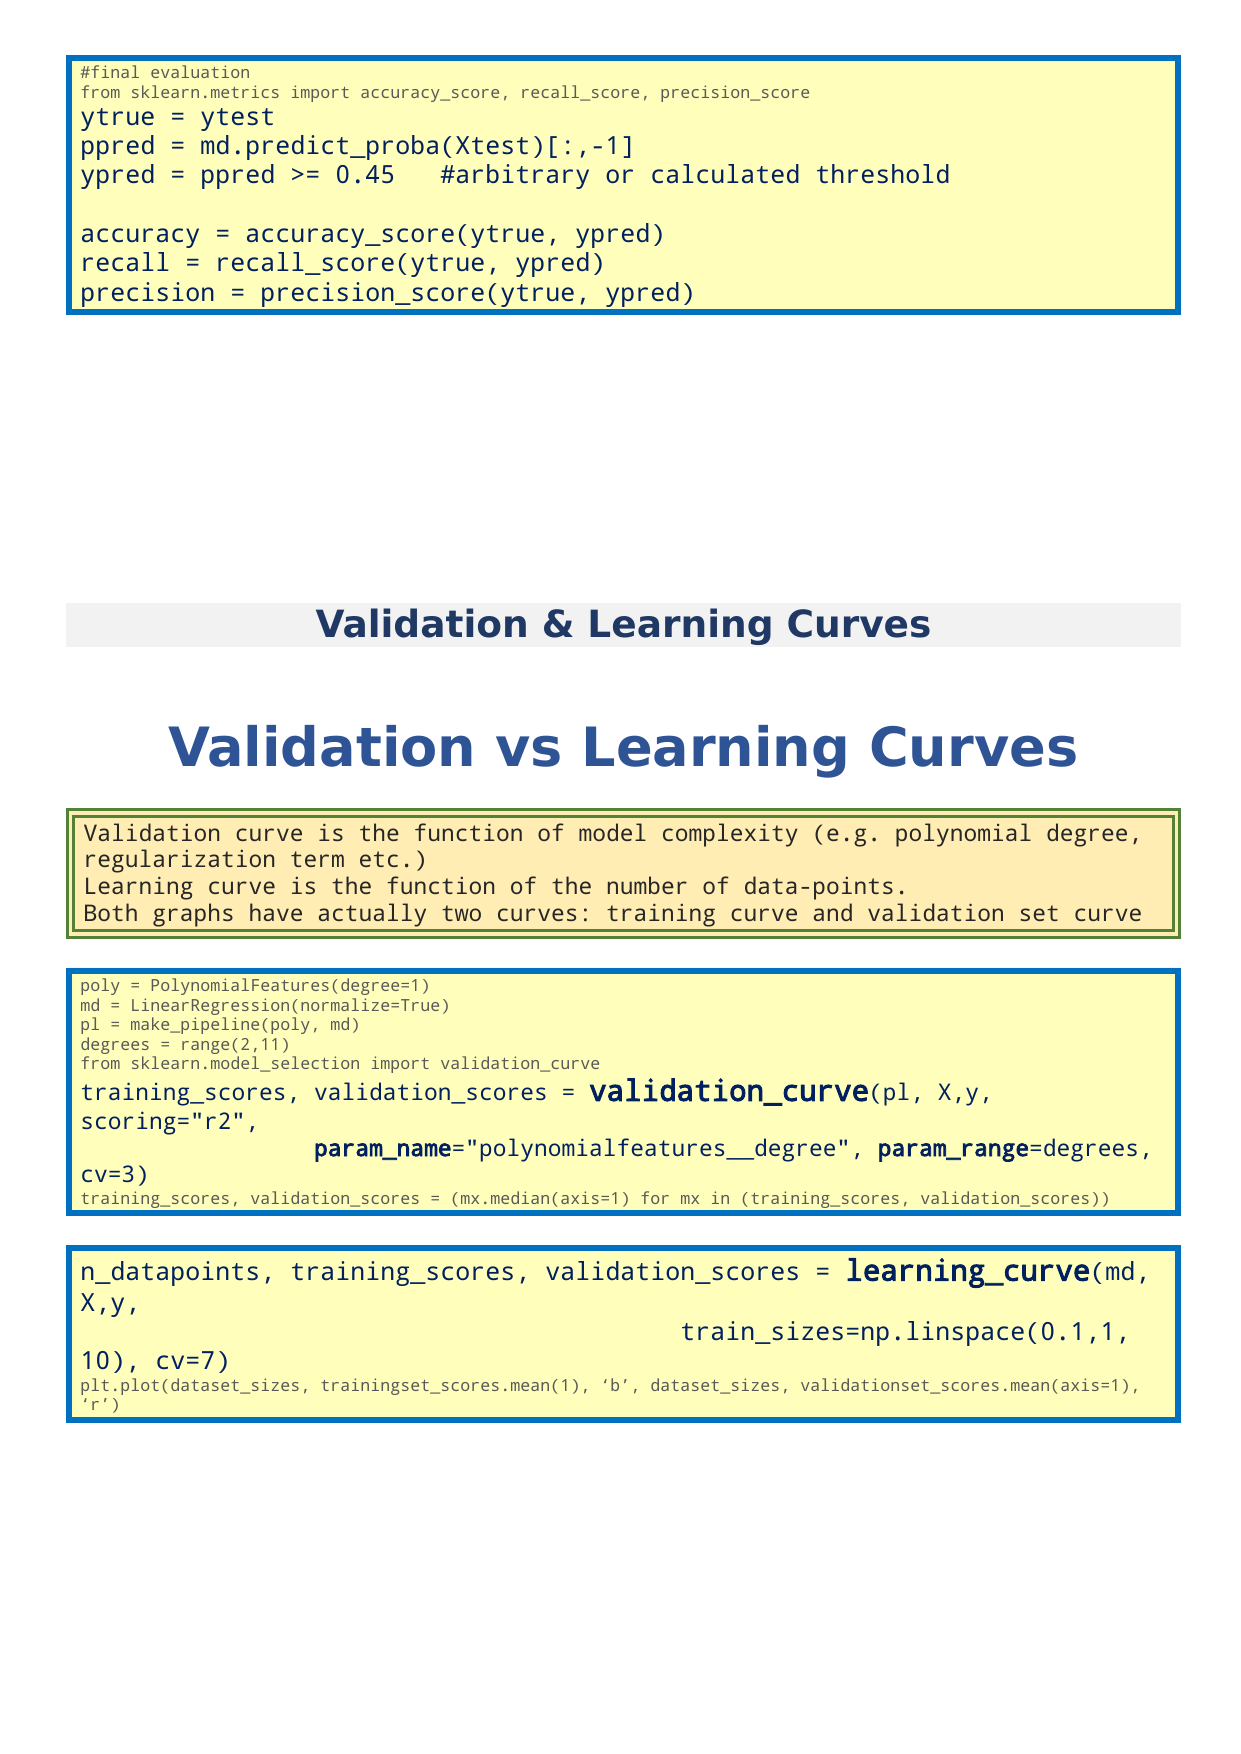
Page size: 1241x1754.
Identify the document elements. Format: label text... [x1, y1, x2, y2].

text Validation vs Learning Curves [66, 717, 1181, 779]
text from sklearn.model_selection import validation_curve [72, 1046, 1175, 1065]
text recall = recall_score(ytrue, ypred) [72, 240, 1175, 269]
text train_sizes=np.linspace(0.1,1, 10), cv=7) [72, 1309, 1175, 1367]
text param_name="polynomialfeatures__degree", param_range=degrees, cv=3) [72, 1126, 1175, 1180]
text degrees = range(2,11) [72, 1026, 1175, 1046]
text md = LinearRegression(normalize=True) [72, 987, 1175, 1007]
text n_datapoints, training_scores, validation_scores = learning_curve(md, X,y, [72, 1251, 1175, 1309]
text #final evaluation [72, 61, 1175, 74]
text plt.plot(dataset_sizes, trainingset_scores.mean(1), ‘b’, dataset_sizes, validationset_scores.mean(axis=1), ‘r’) [72, 1367, 1175, 1417]
text accuracy = accuracy_score(ytrue, ypred) [72, 211, 1175, 240]
text pl = make_pipeline(poly, md) [72, 1007, 1175, 1026]
subtitle Validation & Learning Curves [66, 603, 1181, 647]
text ypred = ppred >= 0.45 #arbitrary or calculated threshold [72, 152, 1175, 182]
text poly = PolynomialFeatures(degree=1) [72, 974, 1175, 987]
text ytrue = ytest [72, 94, 1175, 123]
text Learning curve is the function of the number of data-points. [75, 862, 1172, 889]
text ppred = md.predict_proba(Xtest)[:,-1] [72, 123, 1175, 152]
text training_scores, validation_scores = validation_curve(pl, X,y, scoring="r2", [72, 1065, 1175, 1126]
text precision = precision_score(ytrue, ypred) [72, 269, 1175, 309]
text Both graphs have actually two curves: training curve and validation set curve [69, 889, 1178, 936]
text from sklearn.metrics import accuracy_score, recall_score, precision_score [72, 74, 1175, 94]
text training_scores, validation_scores = (mx.median(axis=1) for mx in (training_scores, validation_scores)) [72, 1180, 1175, 1210]
text Validation curve is the function of model complexity (e.g. polynomial degree, regularization term etc.) [69, 811, 1178, 862]
